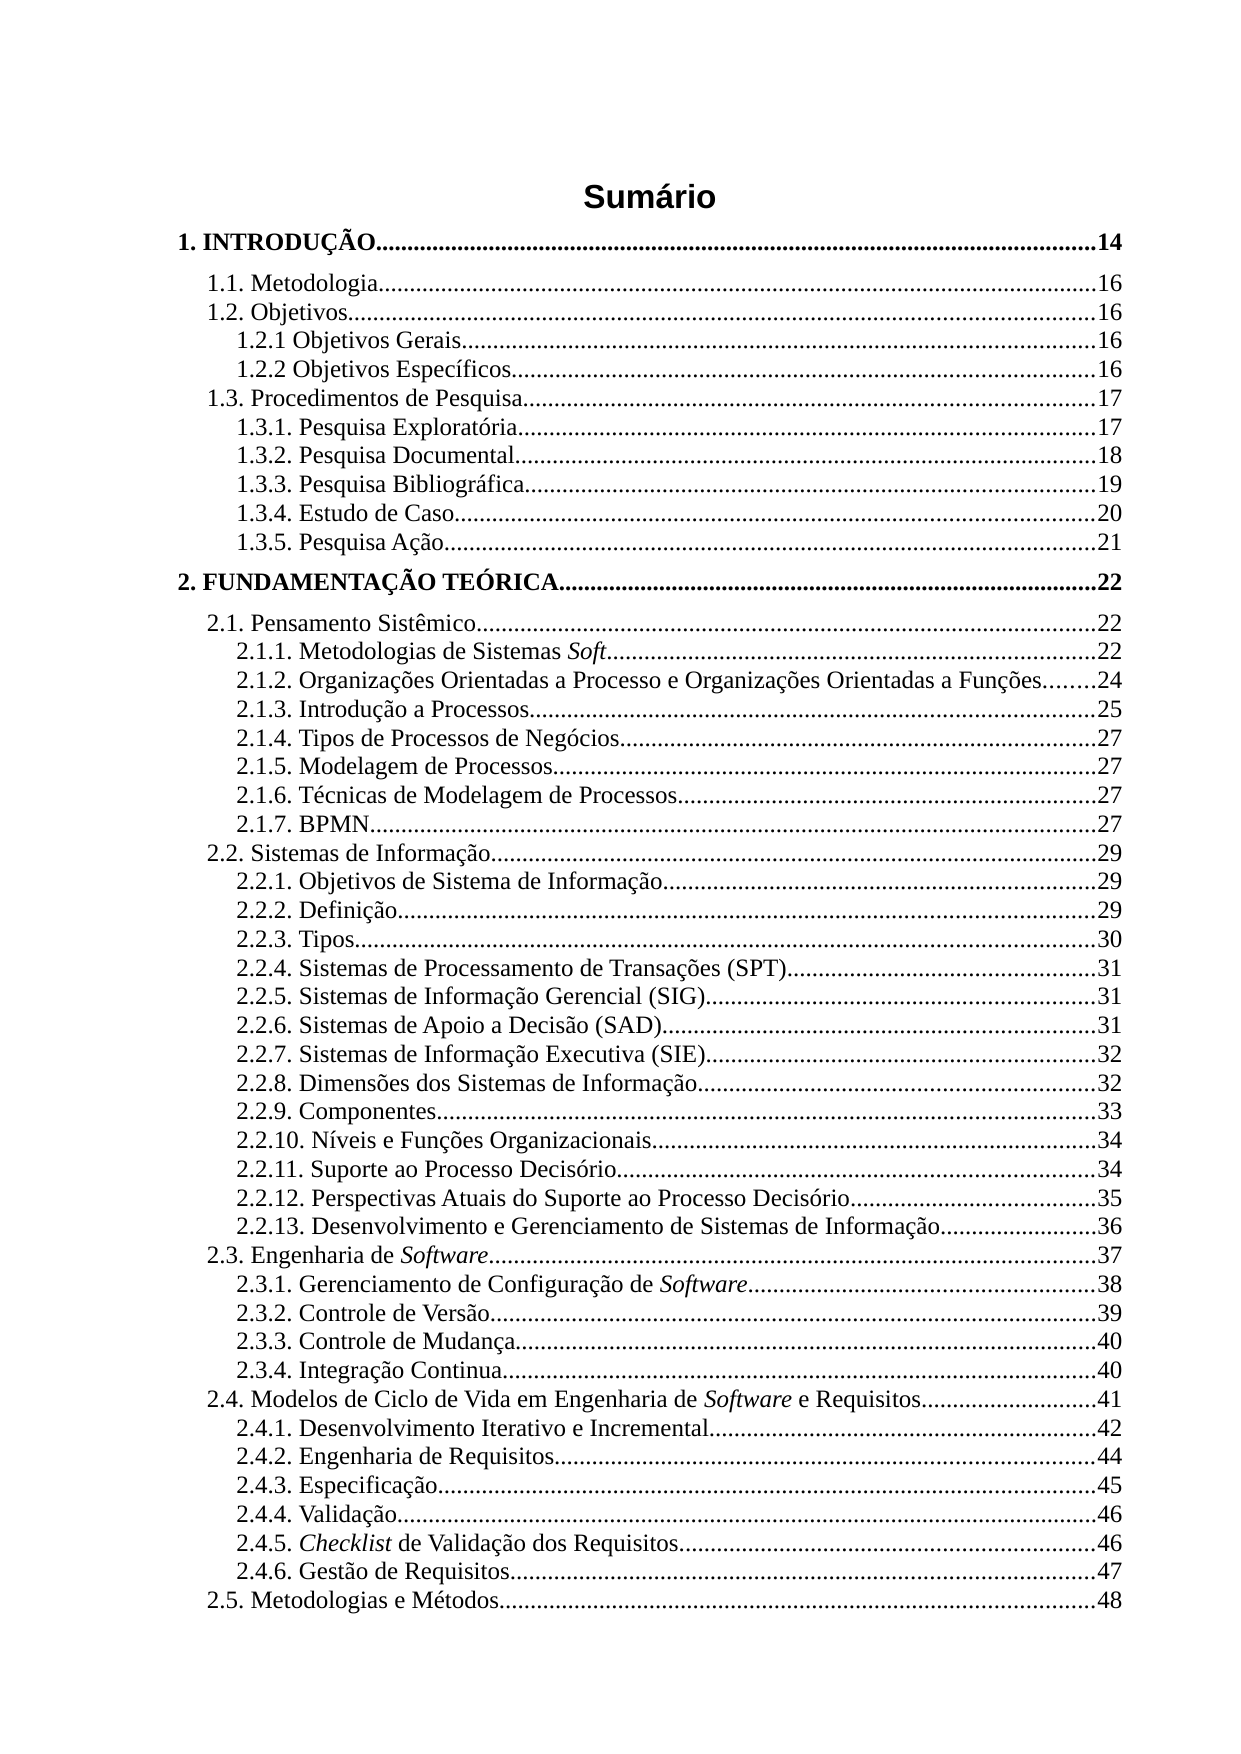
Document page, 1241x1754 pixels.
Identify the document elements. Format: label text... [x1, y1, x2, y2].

text 2.4.1. Desenvolvimento Iterativo e Incremental 42 [236, 1413, 1122, 1441]
text 2.2.5. Sistemas de Informação Gerencial (SIG) 31 [236, 981, 1122, 1010]
text 1.3.2. Pesquisa Documental 18 [236, 440, 1122, 469]
text 2.3. Engenharia de Software 37 [207, 1240, 1122, 1269]
text 1.3. Procedimentos de Pesquisa 17 [207, 383, 1122, 412]
text 2. Fundamentação Teórica 22 [177, 567, 1122, 596]
text 2.1.4. Tipos de Processos de Negócios 27 [236, 723, 1122, 751]
text 2.2.13. Desenvolvimento e Gerenciamento de Sistemas de Informação 36 [236, 1211, 1122, 1240]
text 2.2.1. Objetivos de Sistema de Informação 29 [236, 866, 1122, 895]
text 1.2.2 Objetivos Específicos 16 [236, 354, 1122, 383]
text 2.4. Modelos de Ciclo de Vida em Engenharia de Software e Requisitos 41 [207, 1384, 1122, 1413]
text 2.4.6. Gestão de Requisitos 47 [236, 1556, 1122, 1585]
text 2.2.4. Sistemas de Processamento de Transações (SPT) 31 [236, 953, 1122, 981]
text 2.2.7. Sistemas de Informação Executiva (SIE) 32 [236, 1039, 1122, 1068]
text 1.3.3. Pesquisa Bibliográfica 19 [236, 469, 1122, 498]
text 2.3.3. Controle de Mudança 40 [236, 1326, 1122, 1355]
text 2.5. Metodologias e Métodos 48 [207, 1585, 1122, 1614]
text 2.1.1. Metodologias de Sistemas Soft 22 [236, 636, 1122, 665]
text 2.1.5. Modelagem de Processos 27 [236, 751, 1122, 780]
text 2.2.11. Suporte ao Processo Decisório 34 [236, 1154, 1122, 1183]
text 2.2.10. Níveis e Funções Organizacionais 34 [236, 1125, 1122, 1154]
text 2.2.12. Perspectivas Atuais do Suporte ao Processo Decisório 35 [236, 1183, 1122, 1211]
subtitle Sumário [177, 177, 1122, 216]
text 2.4.5. Checklist de Validação dos Requisitos. 46 [236, 1528, 1122, 1556]
text 2.2.6. Sistemas de Apoio a Decisão (SAD) 31 [236, 1010, 1122, 1039]
text 1.3.1. Pesquisa Exploratória 17 [236, 412, 1122, 440]
text 2.2.3. Tipos 30 [236, 924, 1122, 953]
text 2.3.4. Integração Continua 40 [236, 1355, 1122, 1384]
text 1.3.5. Pesquisa Ação 21 [236, 527, 1122, 555]
text 2.2.9. Componentes 33 [236, 1096, 1122, 1125]
text 2.4.4. Validação 46 [236, 1499, 1122, 1528]
text 2.2. Sistemas de Informação 29 [207, 838, 1122, 866]
text 2.4.3. Especificação 45 [236, 1470, 1122, 1499]
text 2.3.1. Gerenciamento de Configuração de Software 38 [236, 1269, 1122, 1298]
text 1.2.1 Objetivos Gerais 16 [236, 325, 1122, 354]
text 2.4.2. Engenharia de Requisitos 44 [236, 1441, 1122, 1470]
text 1.2. Objetivos 16 [207, 297, 1122, 325]
text 2.3.2. Controle de Versão 39 [236, 1298, 1122, 1326]
text 2.2.8. Dimensões dos Sistemas de Informação 32 [236, 1068, 1122, 1096]
text 1.1. Metodologia 16 [207, 268, 1122, 297]
text 1. Introdução 14 [177, 227, 1122, 256]
text 2.1.2. Organizações Orientadas a Processo e Organizações Orientadas a Funções 24 [236, 665, 1122, 694]
text 2.1. Pensamento Sistêmico 22 [207, 608, 1122, 636]
text 2.1.3. Introdução a Processos 25 [236, 694, 1122, 723]
text 2.1.6. Técnicas de Modelagem de Processos 27 [236, 780, 1122, 809]
text 1.3.4. Estudo de Caso 20 [236, 498, 1122, 527]
text 2.2.2. Definição 29 [236, 895, 1122, 924]
text 2.1.7. BPMN 27 [236, 809, 1122, 838]
